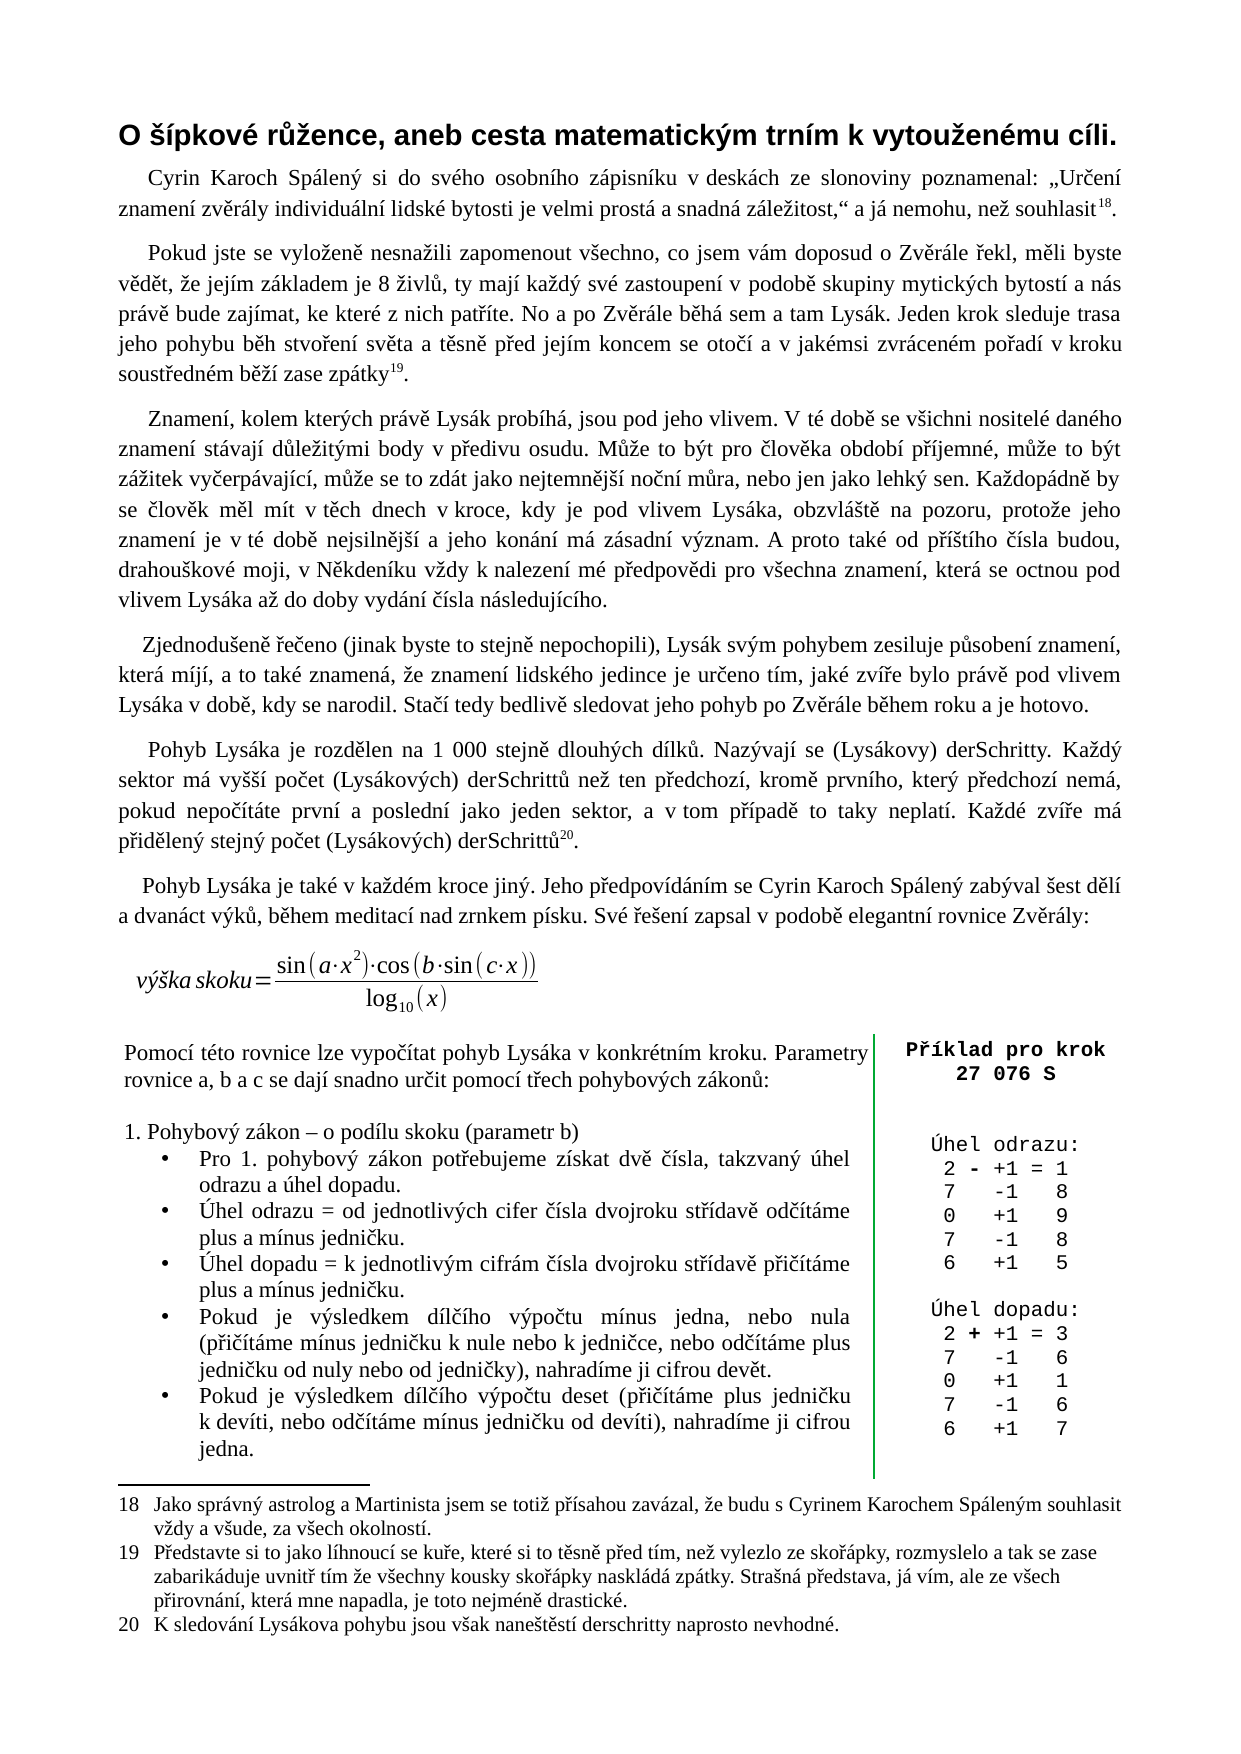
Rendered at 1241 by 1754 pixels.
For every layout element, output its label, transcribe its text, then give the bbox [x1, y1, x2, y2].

table_header Pomocí této rovnice lze vypočítat pohyb Lysáka v konkrétním kroku. Parametry rovnice a, b a c se dají snadno určit pomocí třech pohybových zákonů: 1. Pohybový zákon – o podílu skoku (parametr b) Pro 1. pohybový zákon potřebujeme získat dvě čísla, takzvaný úhel odrazu a úhel dopadu. Úhel odrazu = od jednotlivých cifer čísla dvojroku střídavě odčítáme plus a mínus jedničku. Úhel dopadu = k jednotlivým cifrám čísla dvojroku střídavě přičítáme plus a mínus jedničku. Pokud je výsledkem dílčího výpočtu mínus jedna, nebo nula (přičítáme mínus jedničku k nule nebo k jedničce, nebo odčítáme plus jedničku od nuly nebo od jedničky), nahradíme ji cifrou devět. Pokud je výsledkem dílčího výpočtu deset (přičítáme plus jedničku k devíti, nebo odčítáme mínus jedničku od devíti), nahradíme ji cifrou jedna. Pokud chceme provést výpočet pro odstředný krok dvojroku, pak vydělíme úhel odrazu úhlem dopadu, pro soustředný krok provedeme dělení v opačném pořadí, protože Lysák se v soustředném roce pohybuje opačným směrem. Výsledek předchozího dělení vezmeme s přesností na tolik desetinných míst, kolik má daný dvojrok cifer (nezaokrouhlujeme). Takto získané číslo ciferně sčítáme, až dojdeme k jednocifernému číslu. To je náš parametr b. 2. Pohybový zákon – o rychlostním stupni (parametr a) Parametr a je zbytek po dělení čísla dvojroku devíti inkrementovaný o jedničku. 3. Pohybový zákon – o míře nepravděpodobnosti skoku (parametr c) Vezmeme číslo dvojroku a očíslujeme jeho cifry takzvanými indexy, tedy přirozenými čísly v intervalu <1,n>, kde n je počet cifer čísla dvojroku. Následně cifry dvojroku seřadíme podle velikosti. Pokud číslo dvojroku obsahuje více stejných cifer, seřadíme je mezi sebou podle pořadí, v jakém se vyskytují v čísle dvojroku postupně zleva doprava. Nyní přečteme indexy setříděných cifer postupně zleva doprava a sestavíme tak velký index dvojroku. Nepravděpodobnostní koeficient pak dostaneme jako součin čísla dvojroku a jeho velkého indexu. Nakonec vypočteme parametr c jako zbytek po dělení nepravděpodobnostního koeficientu devíti inkrementovaný o jedničku. [118, 1034, 873, 1478]
text Jako správný astrolog a Martinista jsem se totiž přísahou zavázal, že budu s Cyrinem Karochem Spáleným souhlasit vždy a všude, za všech okolností. [118, 1491, 1122, 1539]
table_header Příklad pro krok 27 076 S Úhel odrazu: 2 - +1 = 1 7 -1 8 0 +1 9 7 -1 8 6 +1 5 Úhel dopadu: 2 + +1 = 3 7 -1 6 0 +1 1 7 -1 6 6 +1 7 [875, 1034, 1122, 1478]
subtitle O šípkové růžence, aneb cesta matematickým trním k vytouženému cíli. [118, 118, 1122, 152]
text Pokud jste se vyloženě nesnažili zapomenout všechno, co jsem vám doposud o Zvěrále řekl, měli byste vědět, že jejím základem je 8 živlů, ty mají každý své zastoupení v podobě skupiny mytických bytostí a nás právě bude zajímat, ke které z nich patříte. No a po Zvěrále běhá sem a tam Lysák. Jeden krok sleduje trasa jeho pohybu běh stvoření světa a těsně před jejím koncem se otočí a v jakémsi zvráceném pořadí v kroku soustředném běží zase zpátky. [118, 239, 1122, 387]
text Představte si to jako líhnoucí se kuře, které si to těsně před tím, než vylezlo ze skořápky, rozmyslelo a tak se zase zabarikáduje uvnitř tím že všechny kousky skořápky naskládá zpátky. Strašná představa, já vím, ale ze všech přirovnání, která mne napadla, je toto nejméně drastické. [118, 1539, 1122, 1612]
text Zjednodušeně řečeno (jinak byste to stejně nepochopili), Lysák svým pohybem zesiluje působení znamení, která míjí, a to také znamená, že znamení lidského jedince je určeno tím, jaké zvíře bylo právě pod vlivem Lysáka v době, kdy se narodil. Stačí tedy bedlivě sledovat jeho pohyb po Zvěrále během roku a je hotovo. [118, 631, 1122, 718]
text Pohyb Lysáka je rozdělen na 1 000 stejně dlouhých dílků. Nazývají se (Lysákovy) derSchritty. Každý sektor má vyšší počet (Lysákových) derSchrittů než ten předchozí, kromě prvního, který předchozí nemá, pokud nepočítáte první a poslední jako jeden sektor, a v tom případě to taky neplatí. Každé zvíře má přidělený stejný počet (Lysákových) derSchrittů. [118, 736, 1122, 853]
text Cyrin Karoch Spálený si do svého osobního zápisníku v deskách ze slonoviny poznamenal: „Určení znamení zvěrály individuální lidské bytosti je velmi prostá a snadná záležitost,“ a já nemohu, než souhlasit. [118, 164, 1122, 221]
text Pohyb Lysáka je také v každém kroce jiný. Jeho předpovídáním se Cyrin Karoch Spálený zabýval šest dělí a dvanáct výků, během meditací nad zrnkem písku. Své řešení zapsal v podobě elegantní rovnice Zvěrály: [118, 872, 1122, 928]
text Znamení, kolem kterých právě Lysák probíhá, jsou pod jeho vlivem. V té době se všichni nositelé daného znamení stávají důležitými body v předivu osudu. Může to být pro člověka období příjemné, může to být zážitek vyčerpávající, může se to zdát jako nejtemnější noční můra, nebo jen jako lehký sen. Každopádně by se člověk měl mít v těch dnech v kroce, kdy je pod vlivem Lysáka, obzvláště na pozoru, protože jeho znamení je v té době nejsilnější a jeho konání má zásadní význam. A proto také od příštího čísla budou, drahouškové moji, v Někdeníku vždy k nalezení mé předpovědi pro všechna znamení, která se octnou pod vlivem Lysáka až do doby vydání čísla následujícího. [118, 405, 1122, 613]
text K sledování Lysákova pohybu jsou však naneštěstí derschritty naprosto nevhodné. [118, 1612, 1122, 1636]
